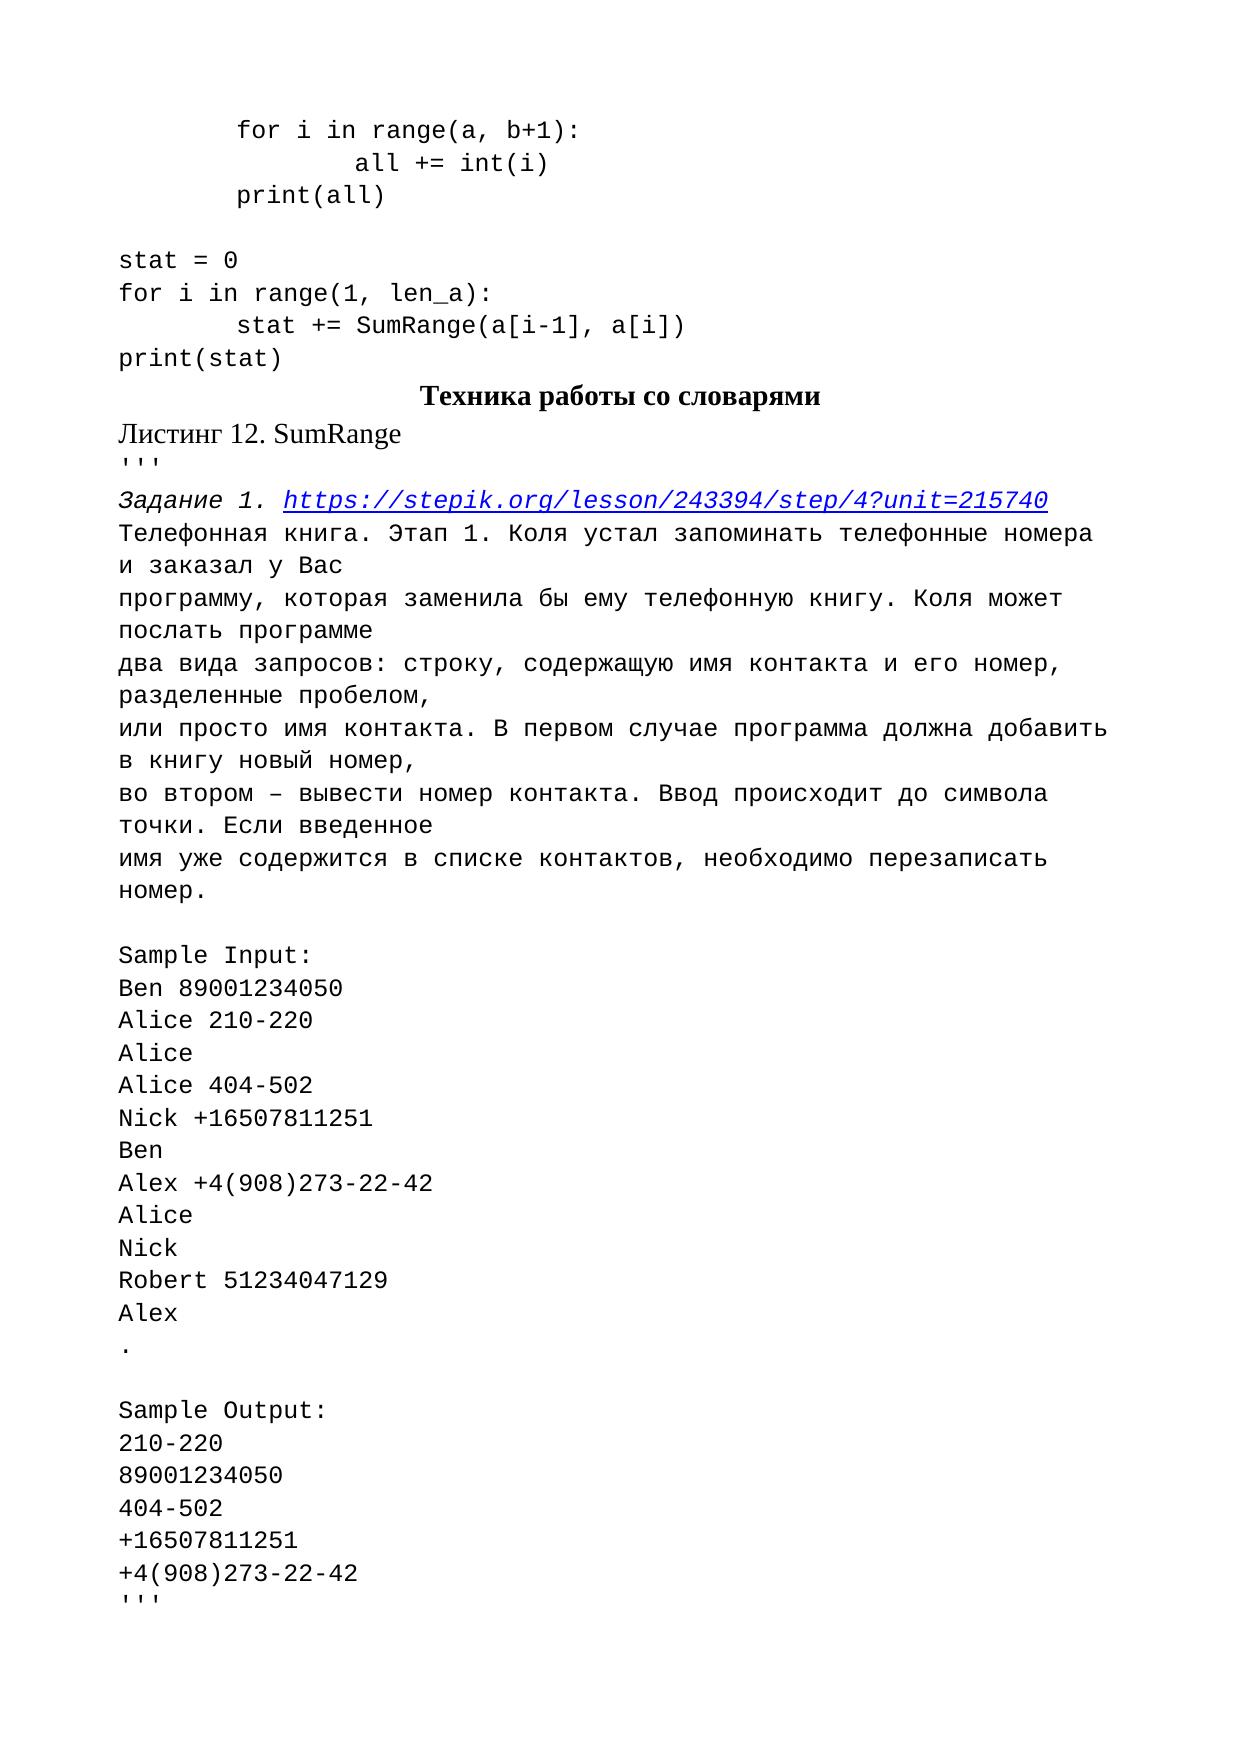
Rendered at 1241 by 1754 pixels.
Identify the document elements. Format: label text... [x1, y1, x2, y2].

text ''' [118, 1593, 1122, 1621]
text Листинг 12. SumRange [118, 417, 1122, 450]
text Задание 1. https://stepik.org/lesson/243394/step/4?unit=215740 Телефонная книга. Этап 1. Коля устал запоминать телефонные номера и заказал у Вас программу, которая заменила бы ему телефонную книгу. Коля может послать программе два вида запросов: строку, содержащую имя контакта и его номер, разделенные пробелом, или просто имя контакта. В первом случае программа должна добавить в книгу новый номер, во втором – вывести номер контакта. Ввод происходит до символа точки. Если введенное имя уже содержится в списке контактов, необходимо перезаписать номер. Sample Input: Ben 89001234050 Alice 210-220 Alice Alice 404-502 Nick +16507811251 Ben Alex +4(908)273-22-42 Alice Nick Robert 51234047129 Alex . Sample Output: 210-220 89001234050 404-502 +16507811251 +4(908)273-22-42 [118, 488, 1122, 1588]
text Техника работы со словарями [118, 378, 1122, 412]
text ''' [118, 455, 1122, 483]
text for i in range(a, b+1): all += int(i) print(all) stat = 0 for i in range(1, len_a): stat += SumRange(a[i-1], a[i]) print(stat) [118, 118, 1122, 374]
